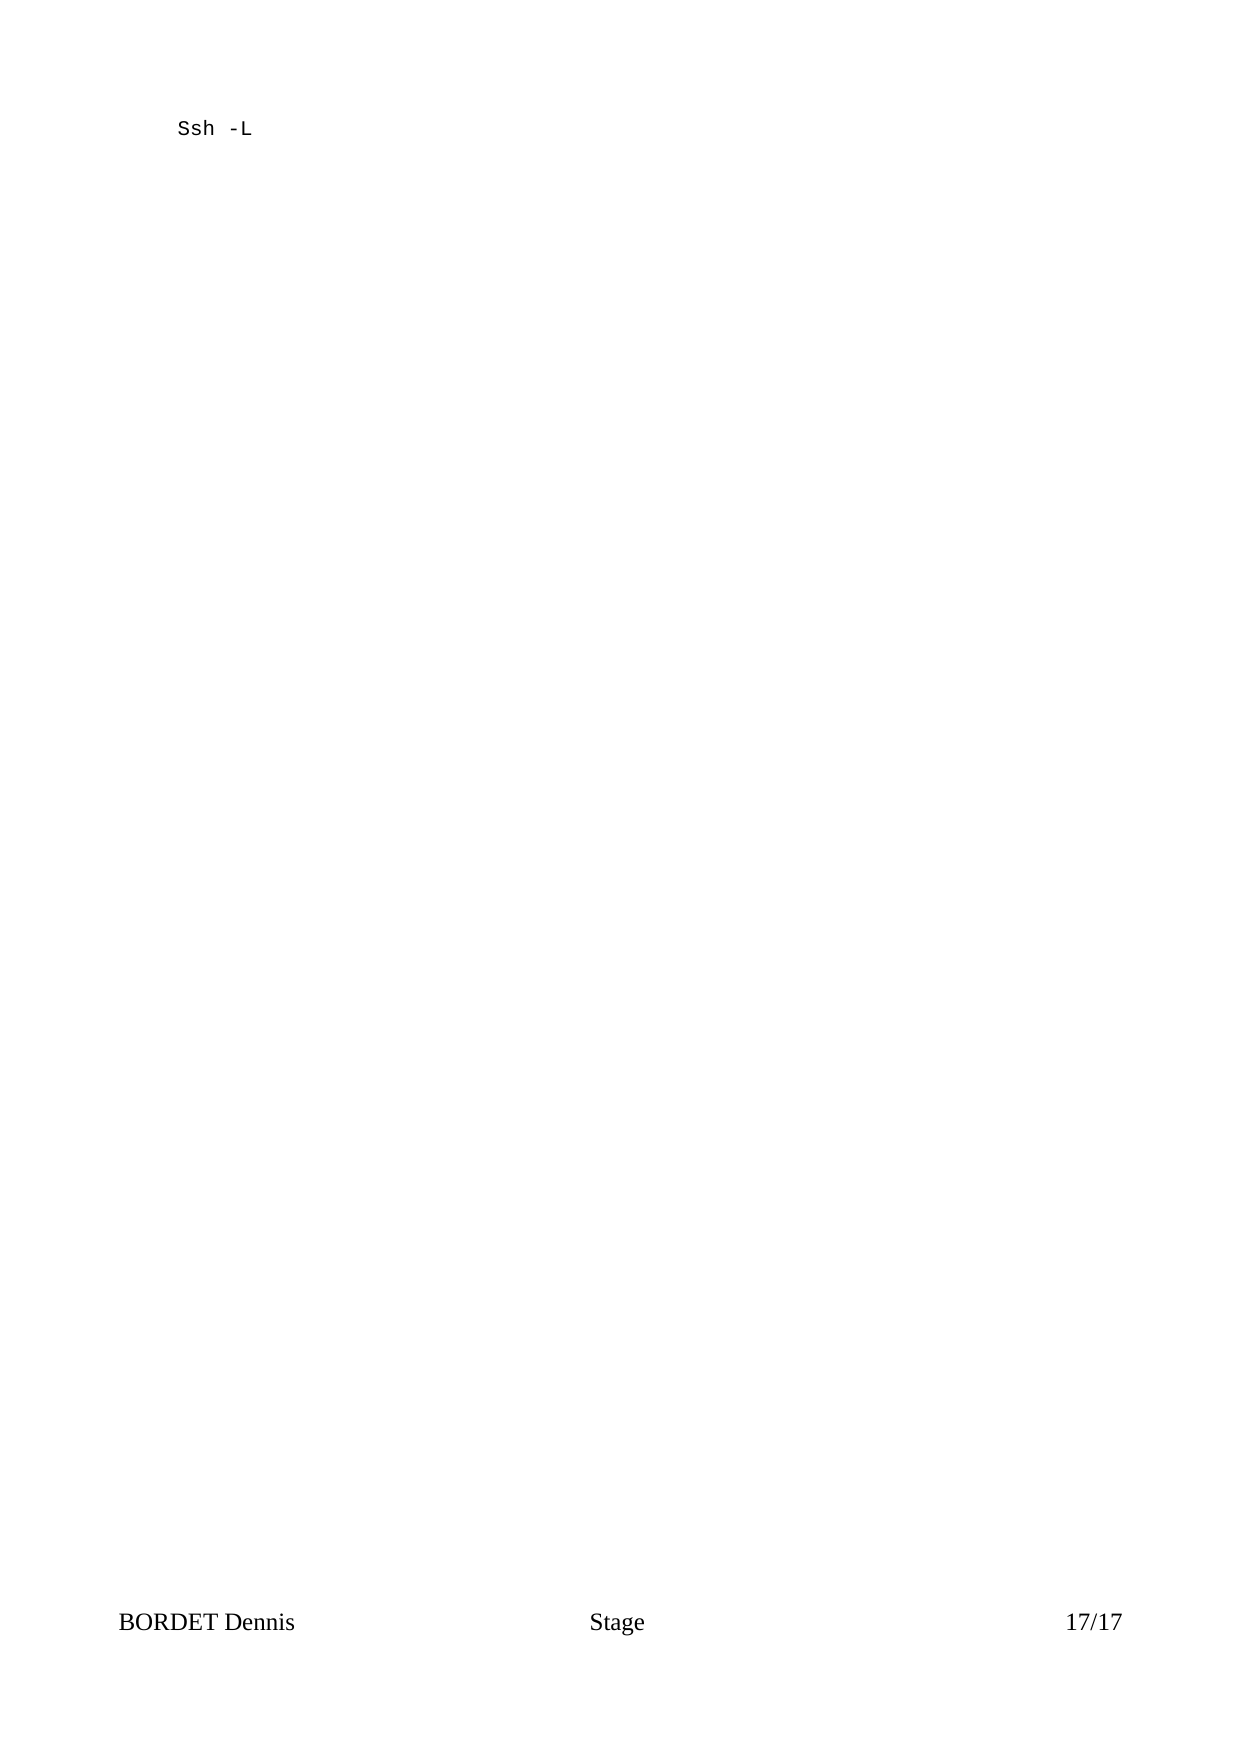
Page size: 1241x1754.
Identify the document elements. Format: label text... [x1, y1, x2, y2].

text Ssh -L [177, 118, 1063, 142]
